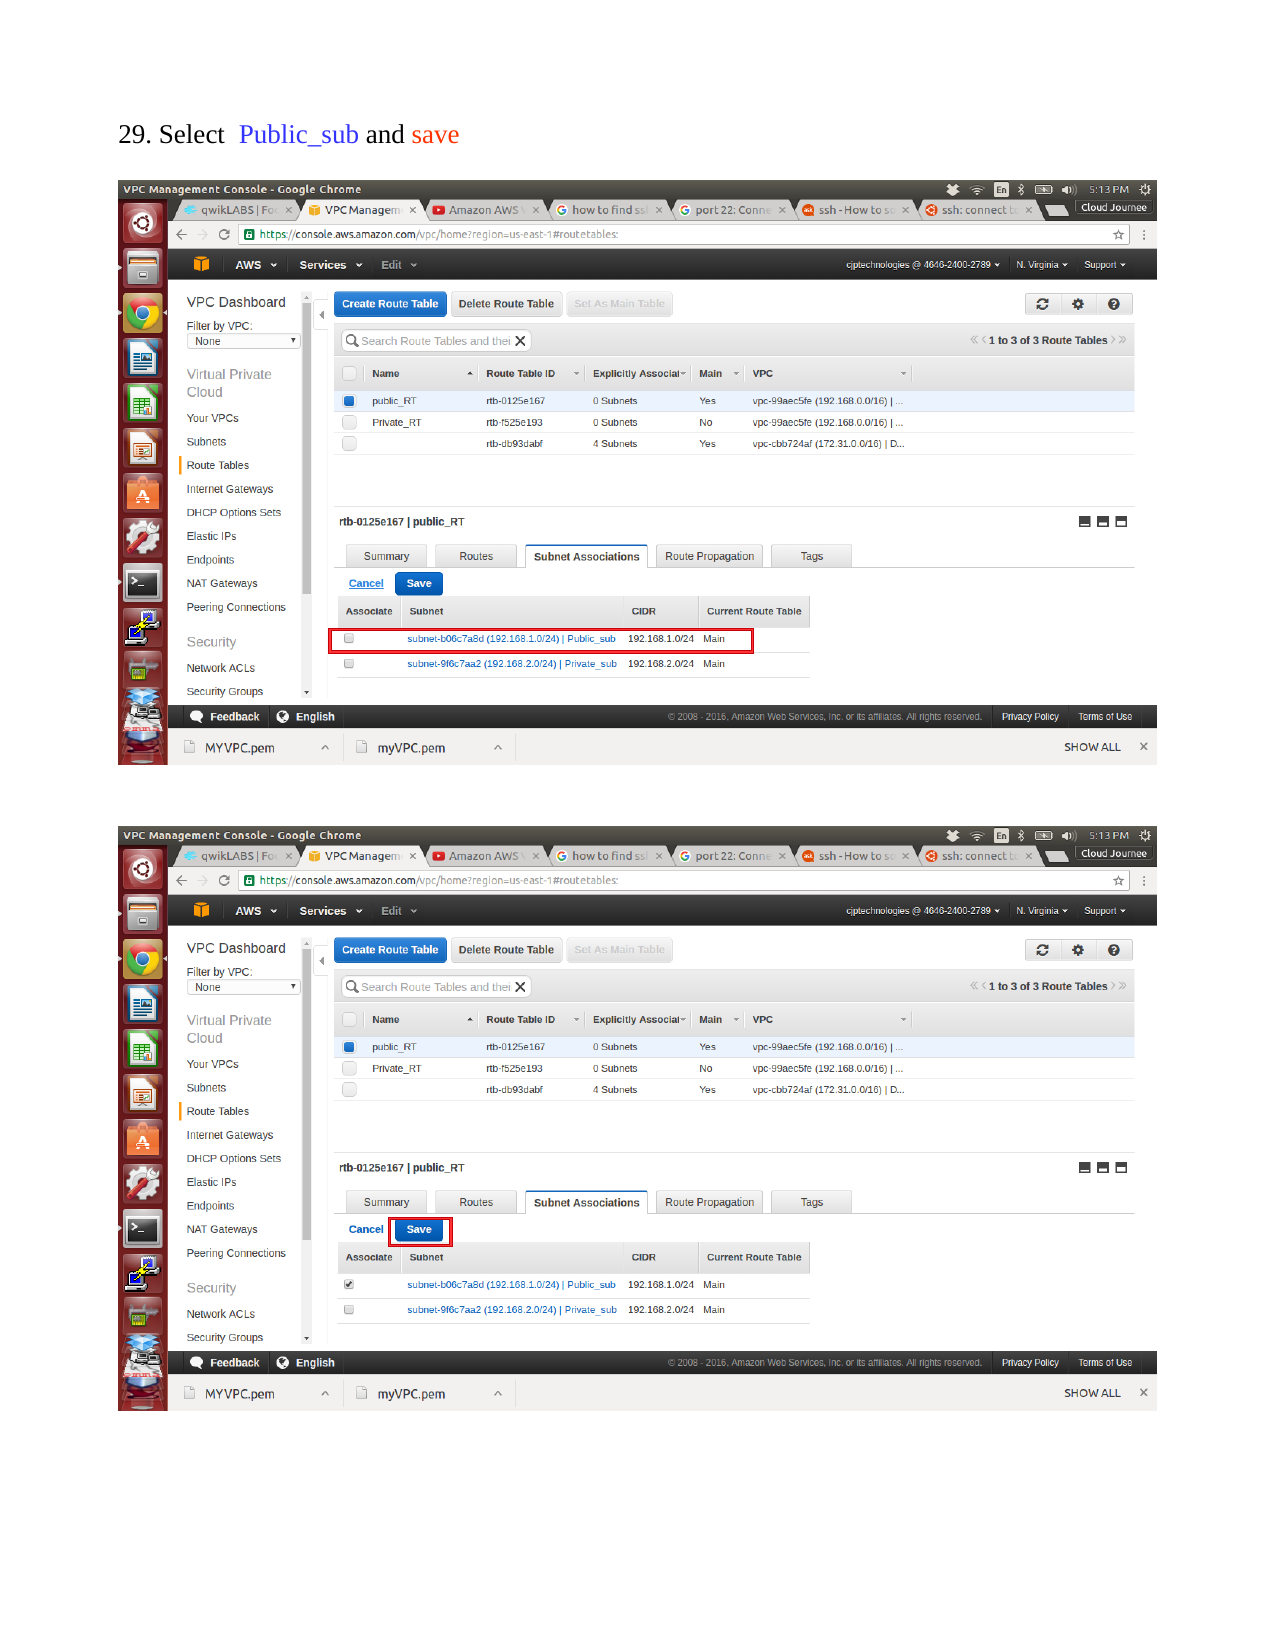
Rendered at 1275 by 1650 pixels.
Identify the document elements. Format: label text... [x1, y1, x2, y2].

text 29. Select Public_sub and save [118, 118, 1157, 149]
picture [118, 180, 1157, 765]
picture [118, 826, 1157, 1411]
